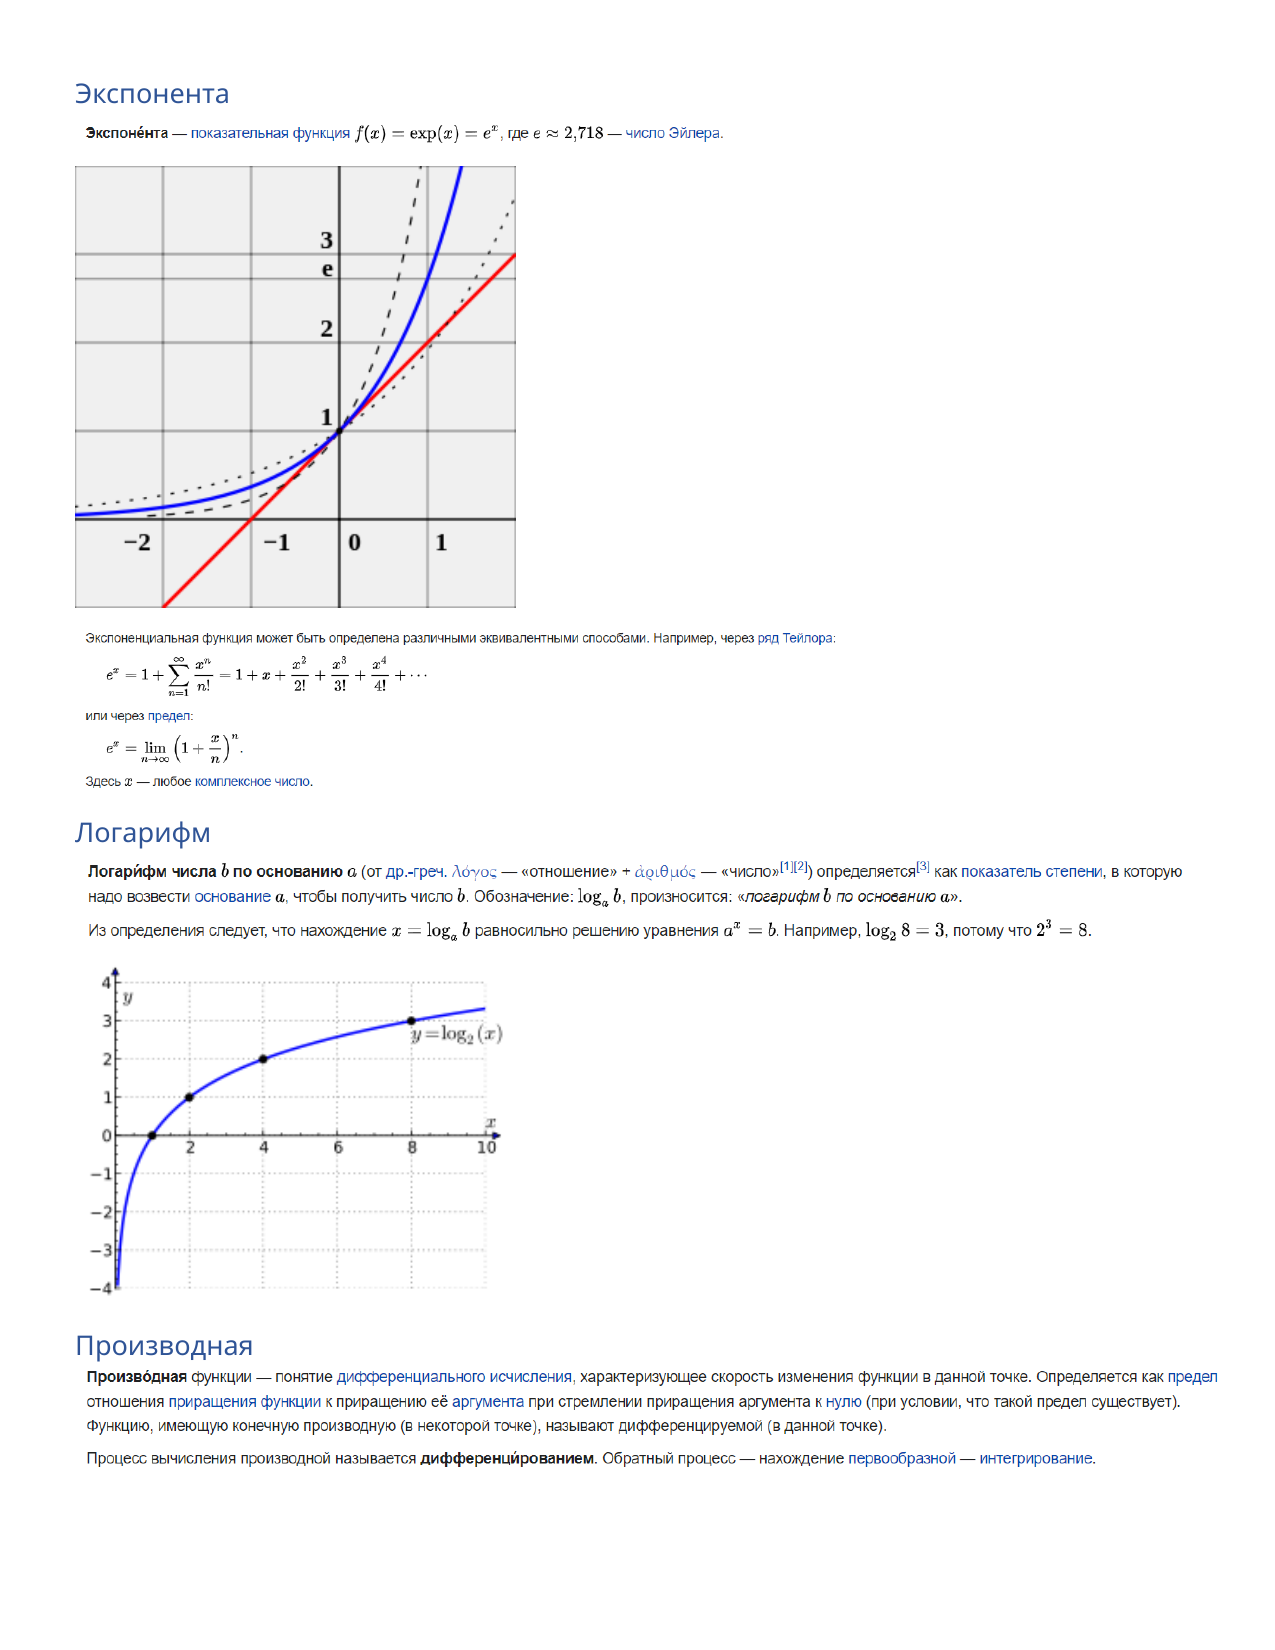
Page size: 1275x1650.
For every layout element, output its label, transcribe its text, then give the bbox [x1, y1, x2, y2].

subtitle Производная [75, 1326, 1200, 1363]
subtitle Логарифм [75, 814, 1200, 851]
picture [75, 166, 516, 608]
picture [75, 1366, 1248, 1471]
picture [75, 853, 1215, 945]
picture [75, 114, 1086, 148]
subtitle Экспонента [75, 75, 1200, 112]
picture [75, 963, 508, 1308]
picture [75, 626, 1241, 795]
